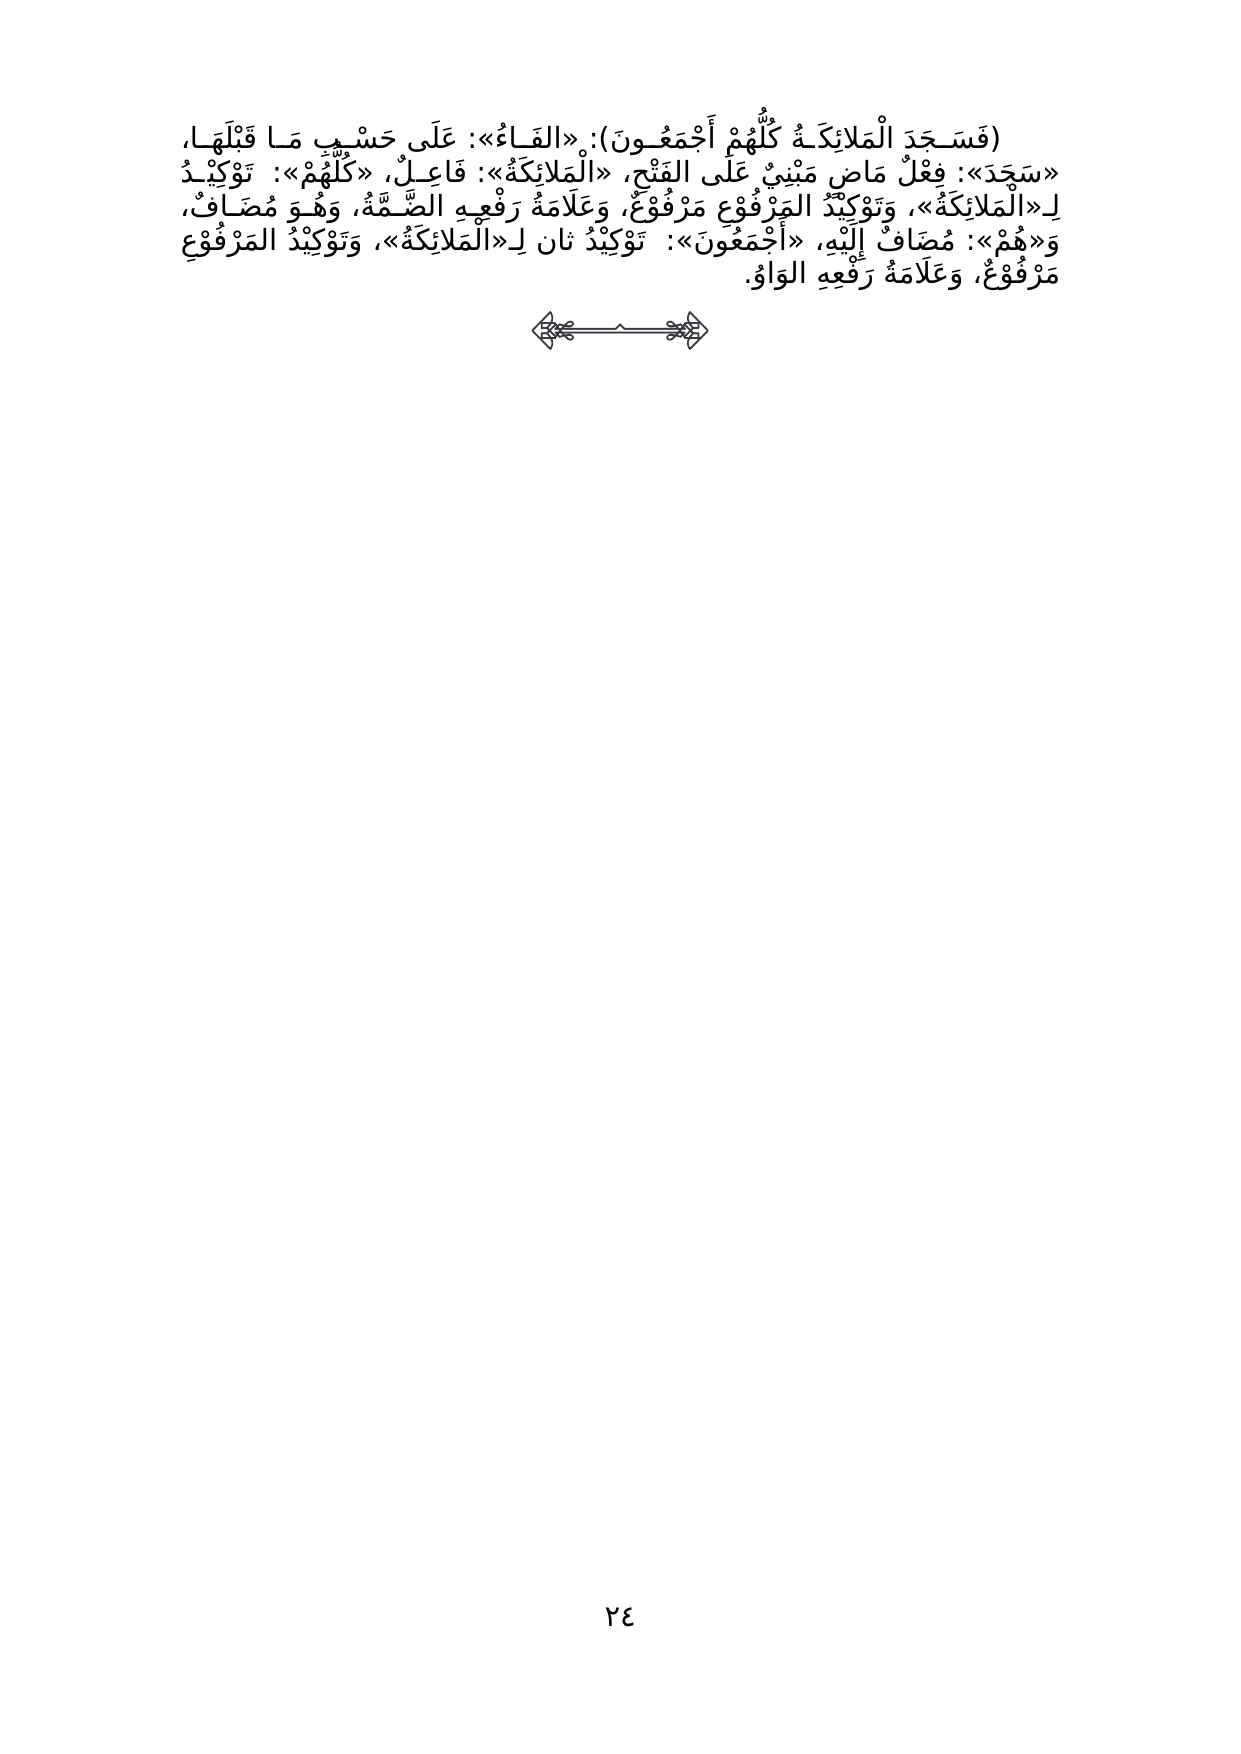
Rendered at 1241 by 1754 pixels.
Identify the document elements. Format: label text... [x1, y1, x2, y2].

picture [531, 311, 709, 350]
text (فَسَجَدَ الْمَلائِكَةُ كُلُّهُمْ أَجْمَعُونَ): «الفَاءُ»: عَلَى حَسْبِ مَا قَبْلَهَا، «سَجَدَ»: فِعْلٌ مَاضٍ مَبْنِيٌ عَلَى الفَتْحِ، «الْمَلائِكَةُ»: فَاعِلٌ، «كُلُّهُمْ»: تَوْكِيْدُ لِـ«الْمَلائِكَةُ»، وَتَوْكِيْدُ المَرْفُوْعِ مَرْفُوْعٌ، وَعَلَامَةُ رَفْعِهِ الضَّمَّةُ، وَهُوَ مُضَافٌ، وَ«هُمْ»: مُضَافٌ إِلَيْهِ، «أَجْمَعُونَ»: تَوْكِيْدُ ثان لِـ«الْمَلائِكَةُ»، وَتَوْكِيْدُ المَرْفُوْعِ مَرْفُوْعٌ، وَعَلَامَةُ رَفْعِهِ الوَاوُ. [180, 121, 1060, 291]
